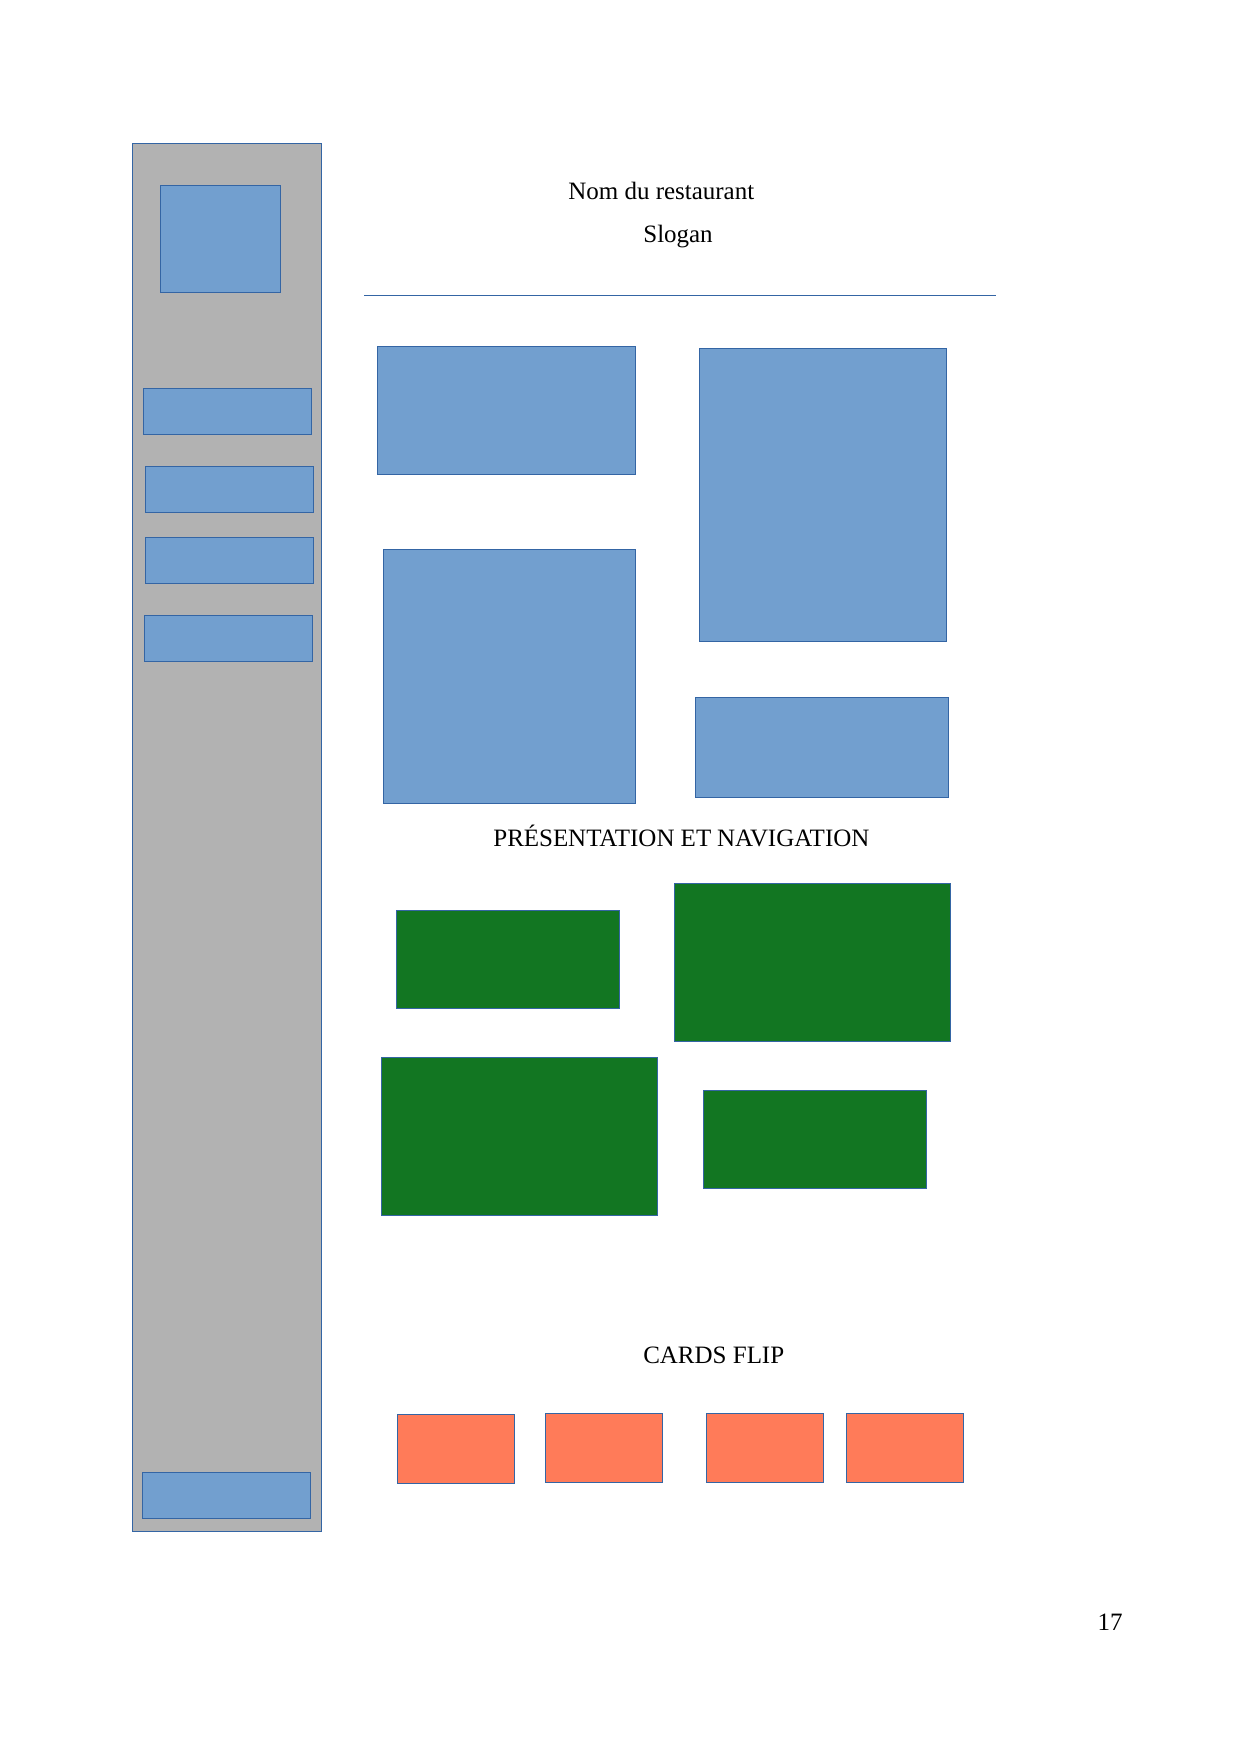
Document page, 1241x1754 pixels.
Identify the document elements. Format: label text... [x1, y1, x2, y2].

text PRÉSENTATION ET NAVIGATION [322, 823, 1122, 851]
text Nom du restaurant Slogan [322, 176, 1122, 248]
text [118, 1340, 132, 1369]
text [118, 176, 132, 248]
text CARDS FLIP [322, 1340, 1122, 1369]
